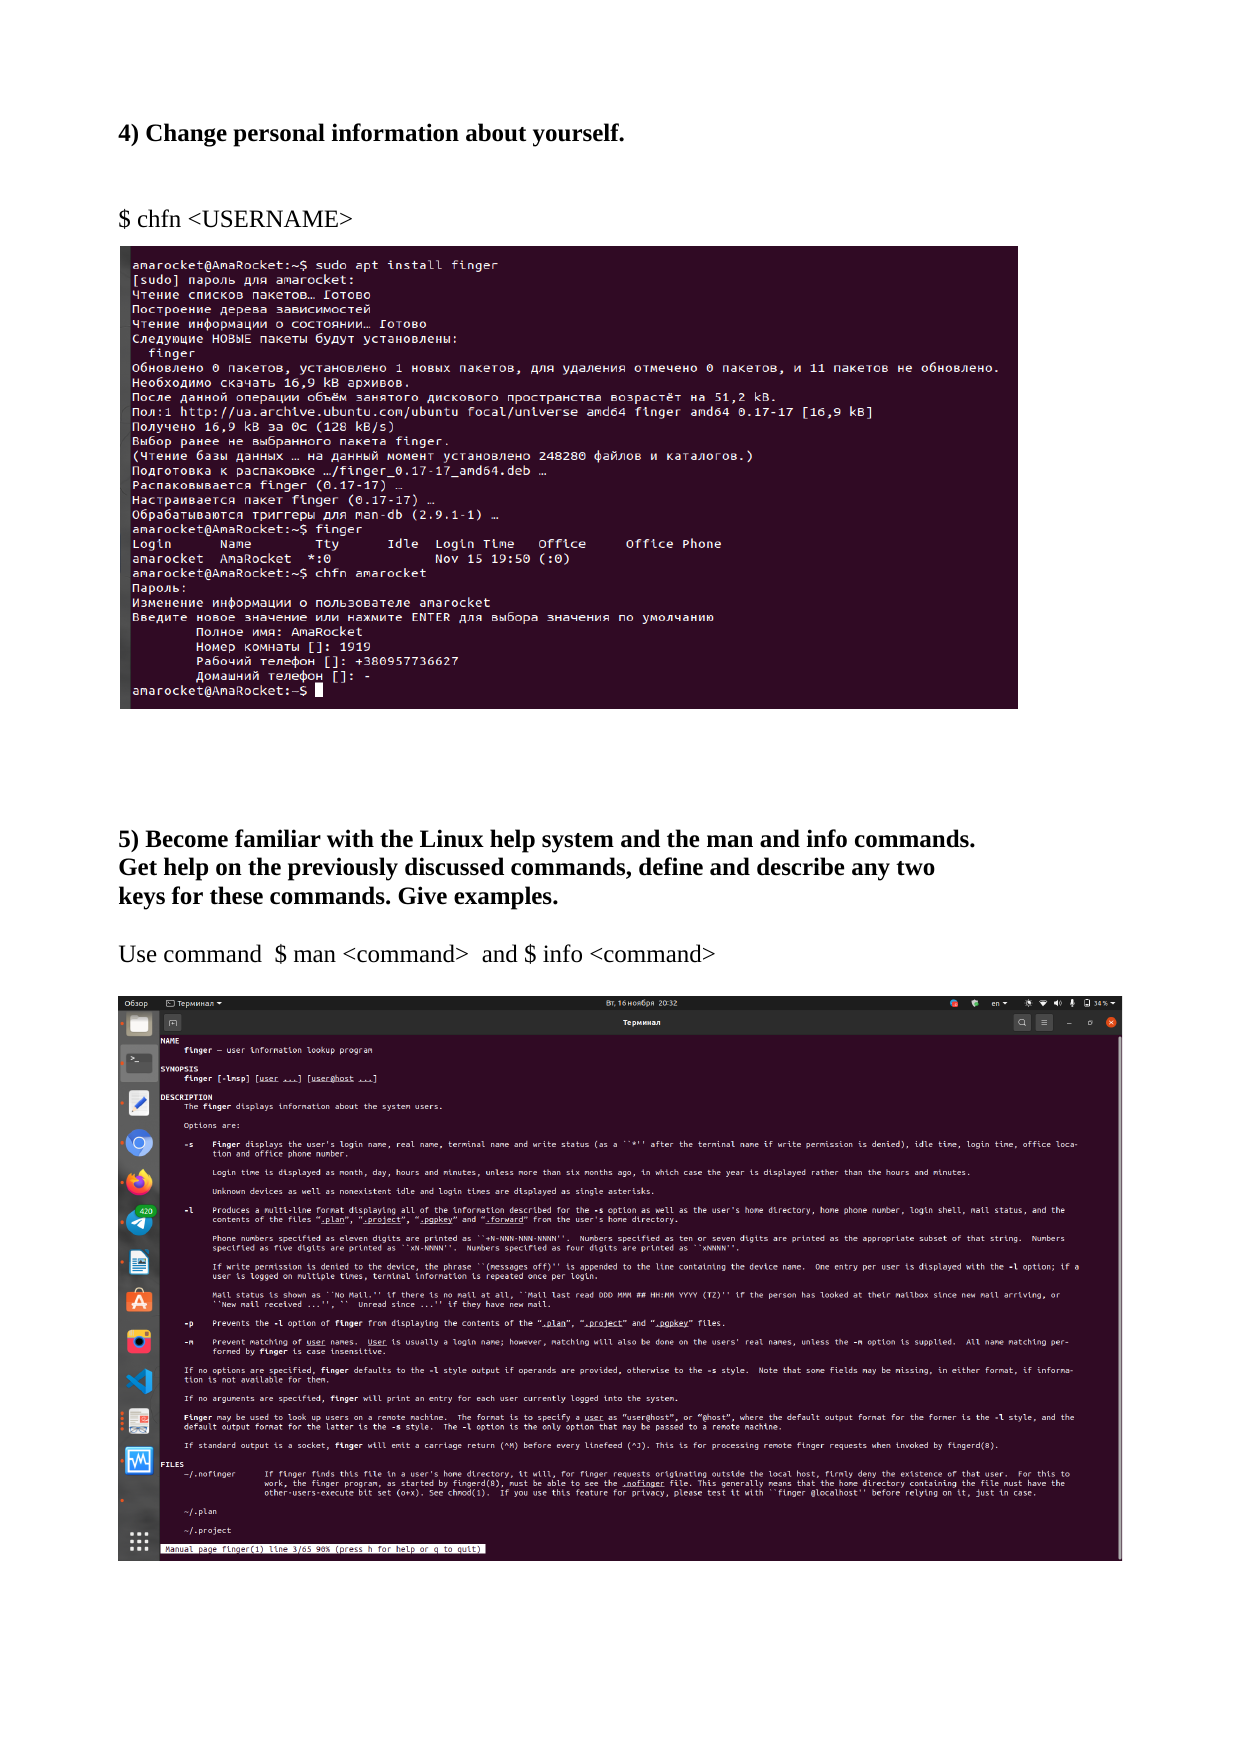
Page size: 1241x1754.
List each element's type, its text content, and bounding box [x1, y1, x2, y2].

text keys for these commands. Give examples. [118, 881, 1122, 910]
picture [120, 246, 274, 709]
text 4) Change personal information about yourself. [118, 118, 1122, 147]
text 5) Become familiar with the Linux help system and the man and info commands. [118, 824, 1122, 852]
text $ chfn <USERNAME> [118, 204, 1122, 233]
picture [118, 996, 1123, 1561]
text Use command $ man <command> and $ info <command> [118, 939, 1122, 967]
text Get help on the previously discussed commands, define and describe any two [118, 852, 1122, 881]
